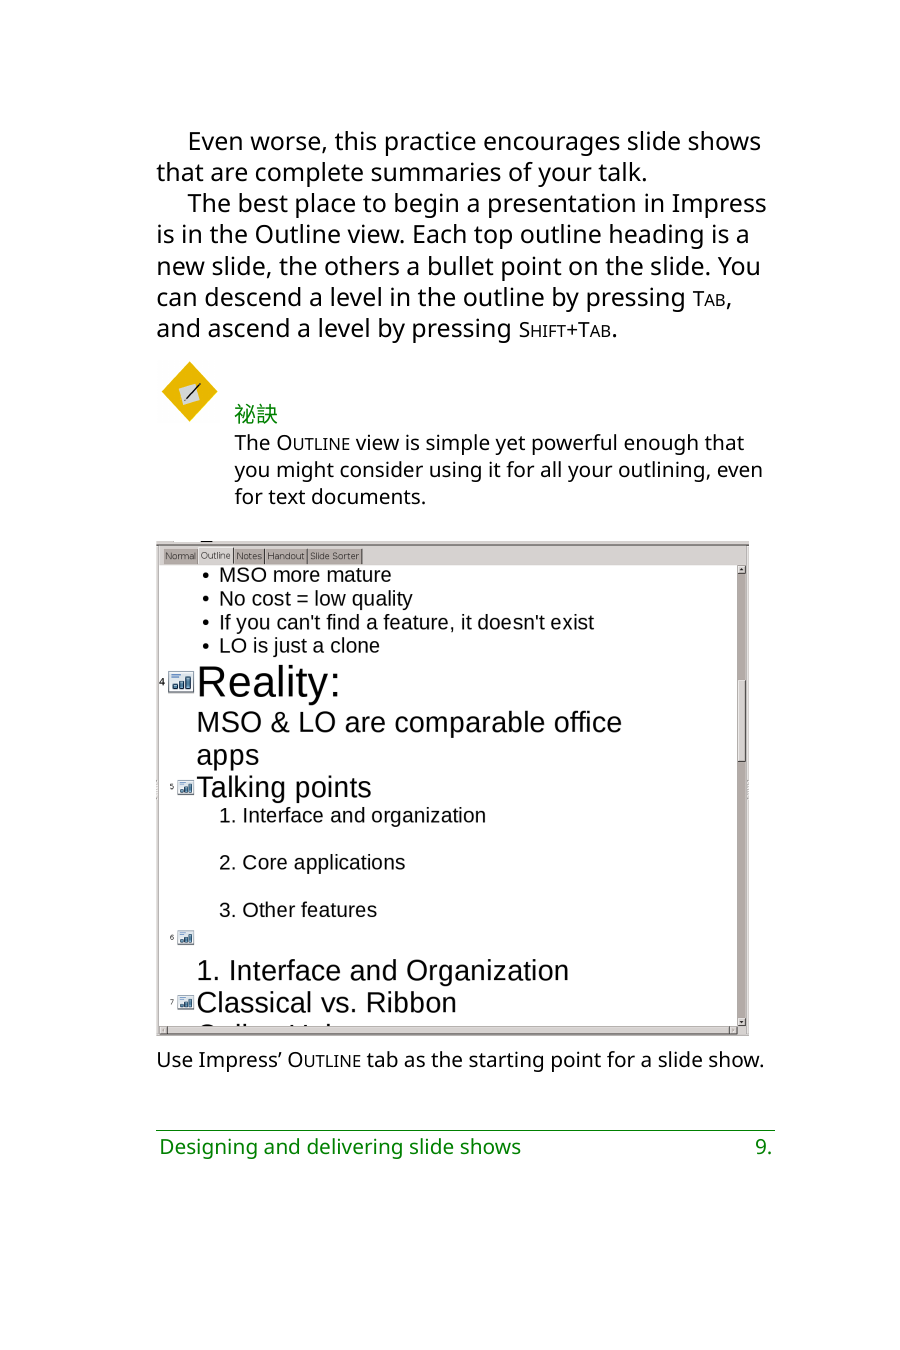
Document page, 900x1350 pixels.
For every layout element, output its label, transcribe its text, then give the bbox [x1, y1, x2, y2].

text The Outline view is simple yet powerful enough that you might consider using it for all your outlining, even for text documents. [234, 429, 775, 510]
table_header [156, 542, 775, 1038]
text Even worse, this practice encourages slide shows that are complete summaries of your talk. [156, 125, 775, 187]
picture [157, 360, 220, 423]
text The best place to begin a presentation in Impress is in the Outline view. Each top outline heading is a new slide, the others a bullet point on the slide. You can descend a level in the outline by pressing Tab, and ascend a level by pressing Shift+Tab. [156, 187, 775, 344]
list 祕訣 [156, 359, 775, 429]
table_cell Use Impress’ Outline tab as the starting point for a slide show. [156, 1038, 775, 1073]
picture [156, 541, 749, 1036]
